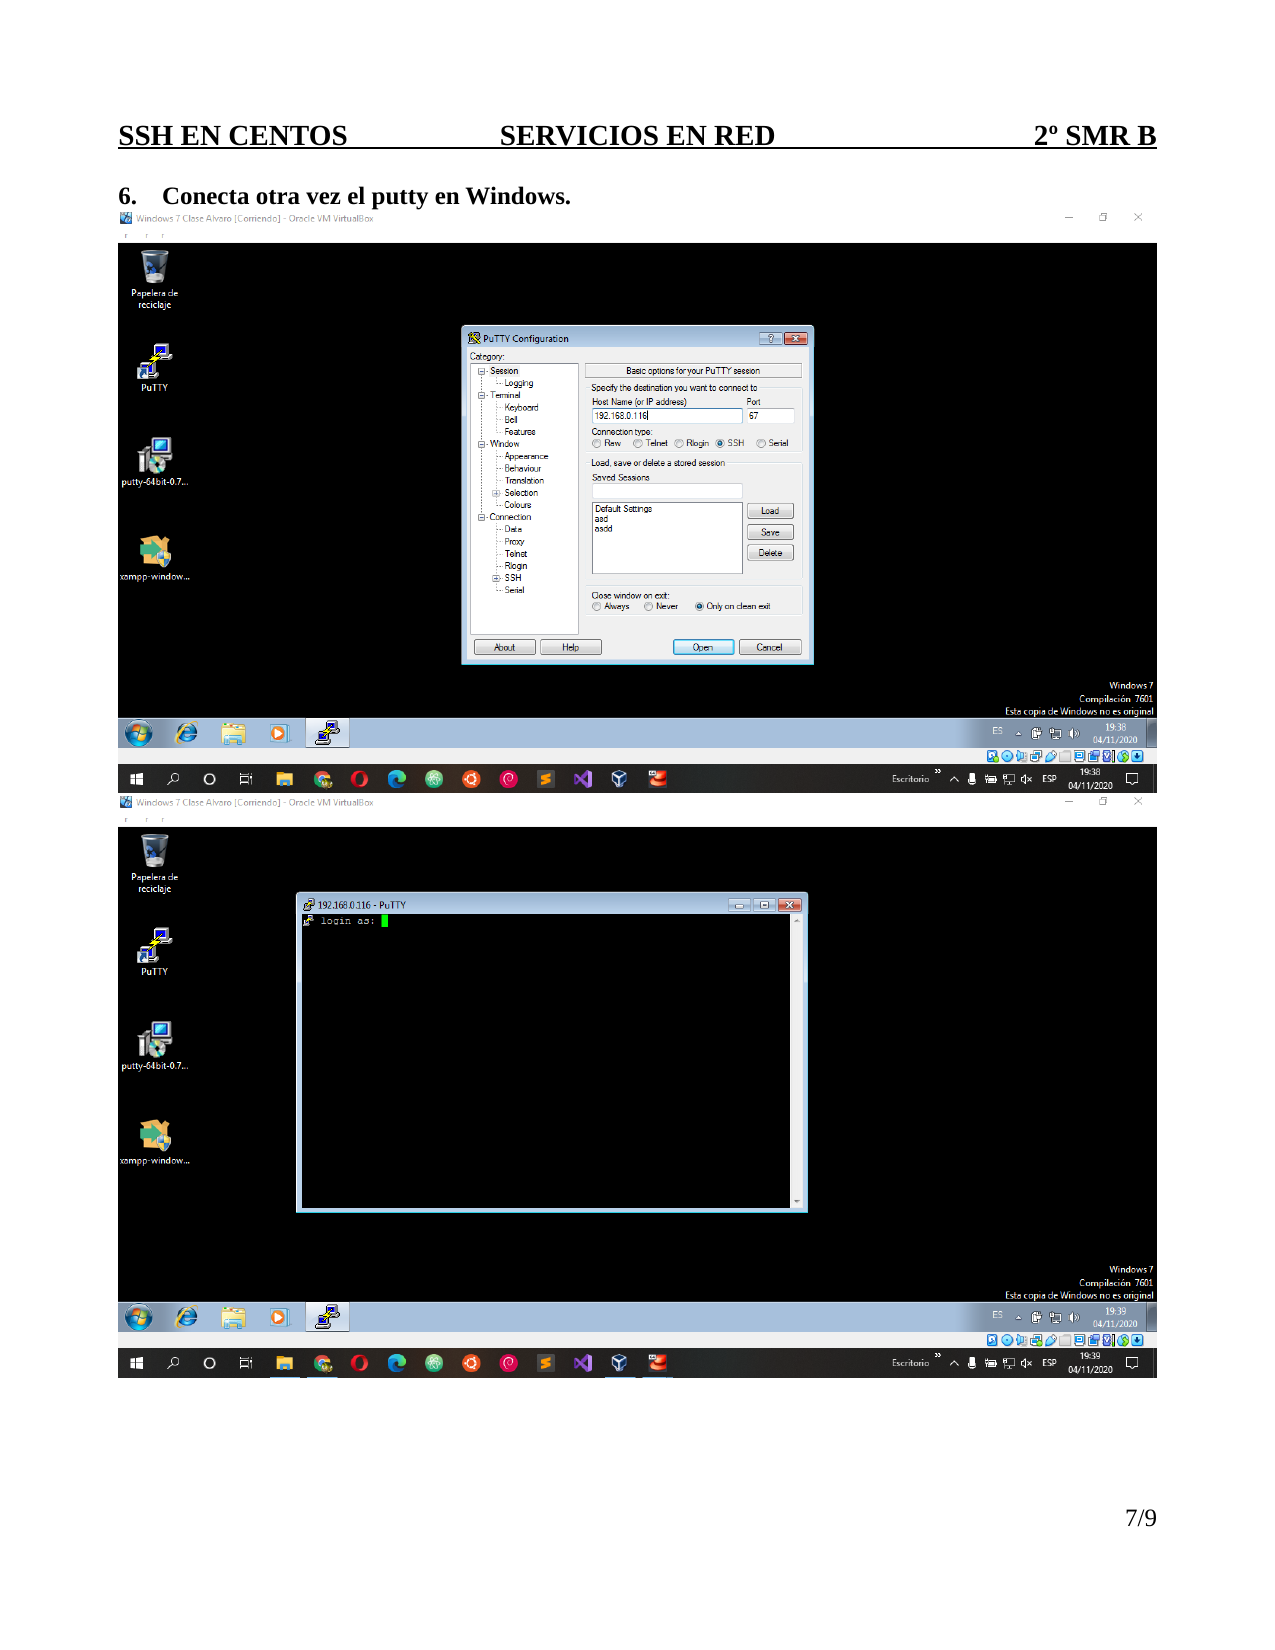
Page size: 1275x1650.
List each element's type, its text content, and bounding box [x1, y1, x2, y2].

picture [118, 210, 1157, 1378]
text 6. Conecta otra vez el putty en Windows. [118, 181, 1157, 210]
